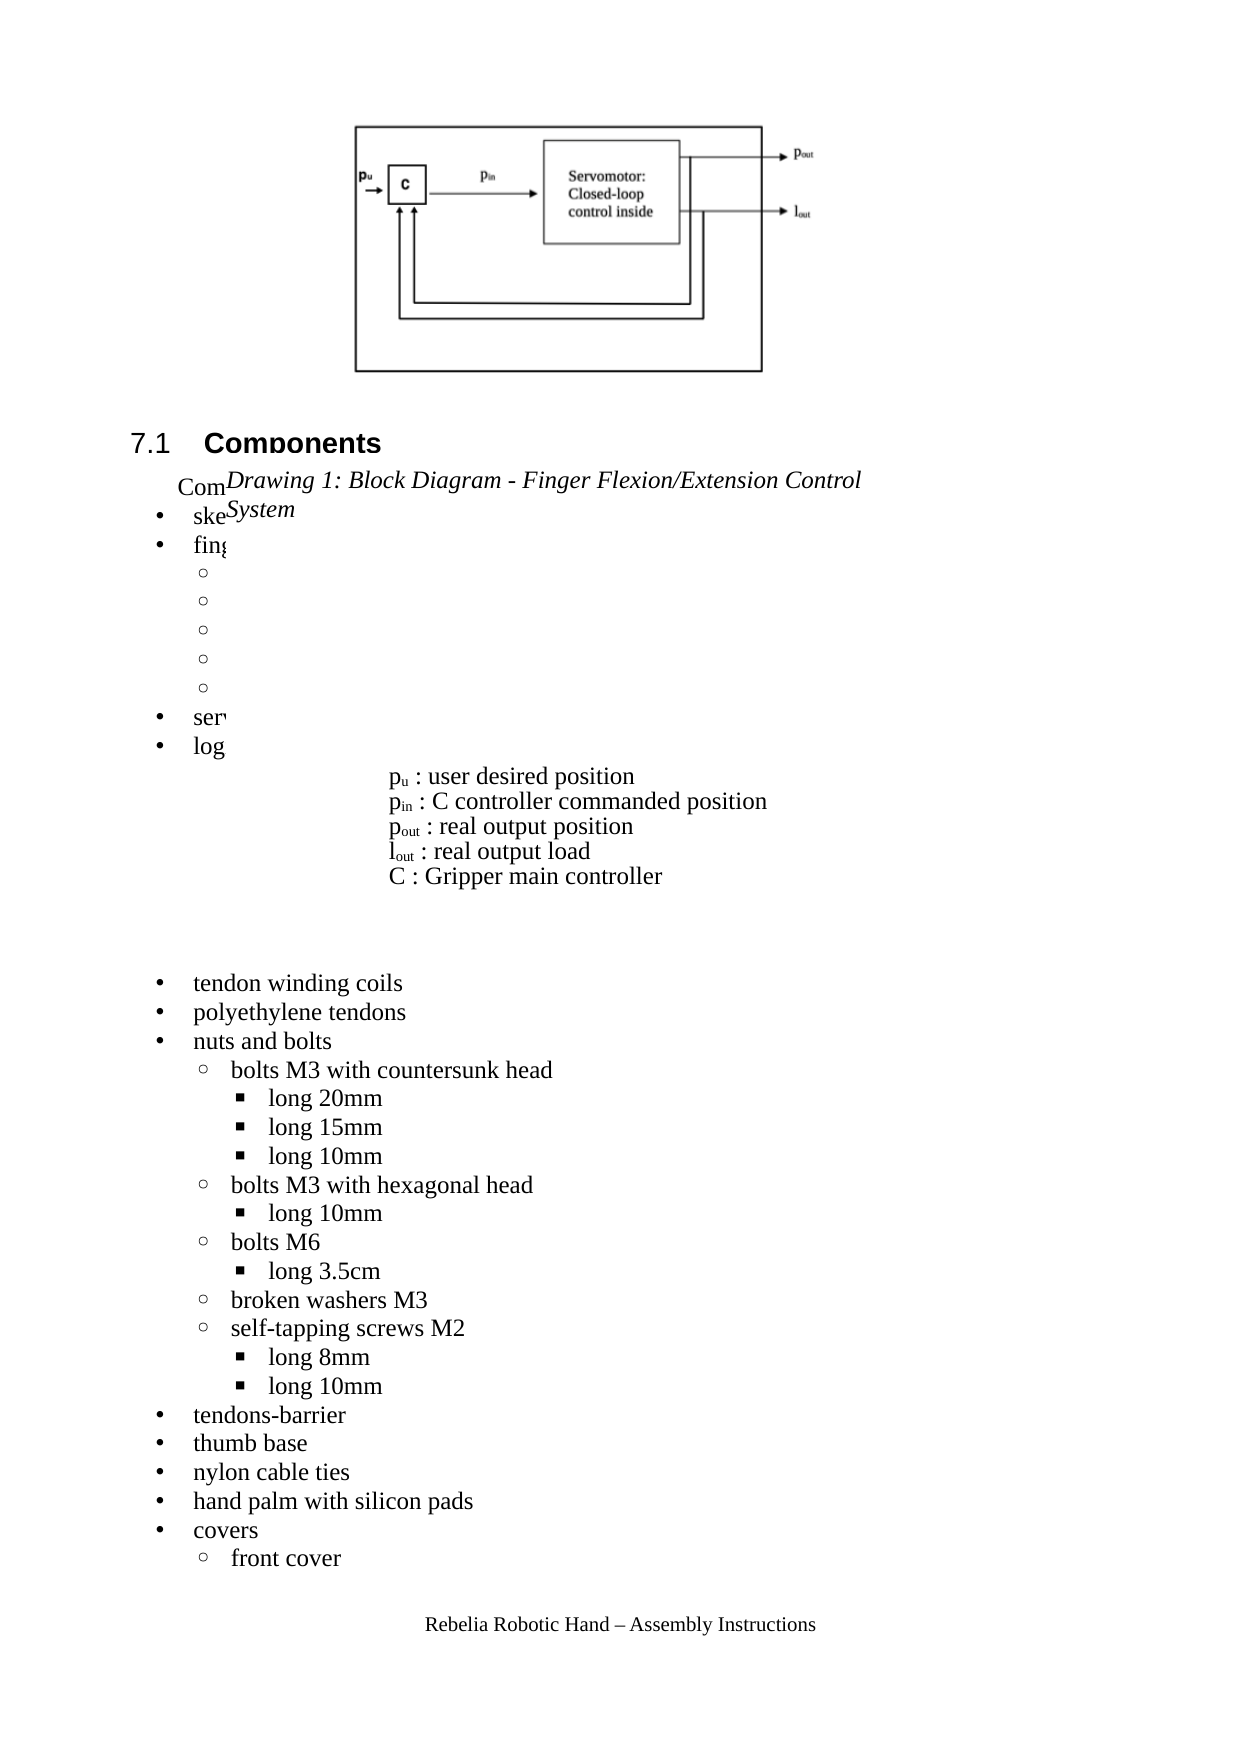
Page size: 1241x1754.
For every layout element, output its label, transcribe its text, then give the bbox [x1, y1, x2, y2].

list skeleton [924, 501, 1123, 530]
list logic card [156, 731, 226, 760]
list self-tapping screws M2 [193, 1313, 1123, 1342]
list long 10mm [231, 1371, 1123, 1400]
list bolts M6 [193, 1227, 1123, 1256]
list bolts M3 with countersunk head [193, 1055, 1123, 1083]
list tendons-barrier [156, 1400, 1123, 1428]
list meddle with silicon pads [193, 587, 226, 616]
list broken washers M3 [193, 1285, 1123, 1313]
list fingers [924, 530, 1123, 559]
list hand palm with silicon pads [156, 1486, 1123, 1515]
list long 15mm [231, 1112, 1123, 1141]
list long 10mm [231, 1141, 1123, 1170]
list Components: [177, 472, 226, 501]
text Drawing 1: Block Diagram - Finger Flexion/Extension Control System [226, 465, 924, 523]
list little with silicon pads con [924, 645, 1123, 674]
list nuts and bolts [156, 1026, 1123, 1055]
list ring with silicon pads con [924, 616, 1123, 645]
list skeleton [156, 501, 226, 530]
list nylon cable ties [156, 1457, 1123, 1486]
list Components: [924, 472, 1123, 501]
list index with silicon pads [924, 559, 1123, 587]
list covers [156, 1515, 1123, 1543]
list fingers [156, 530, 226, 559]
list servomotors and cables [924, 702, 1123, 731]
list long 20mm [231, 1083, 1123, 1112]
list ring with silicon pads con [193, 616, 226, 645]
list Thumb with silicon pads [924, 674, 1123, 702]
list meddle with silicon pads [924, 587, 1123, 616]
subtitle Components [130, 426, 1123, 460]
list logic card [924, 731, 1123, 760]
list thumb base [156, 1428, 1123, 1457]
list long 3.5cm [231, 1256, 1123, 1285]
list front cover [193, 1543, 1123, 1572]
picture [326, 118, 856, 373]
list polyethylene tendons [156, 997, 1123, 1026]
list bolts M3 with hexagonal head [193, 1170, 1123, 1198]
list Thumb with silicon pads [193, 674, 226, 702]
list index with silicon pads [193, 559, 226, 587]
list tendon winding coils [156, 760, 1123, 997]
list long 10mm [231, 1198, 1123, 1227]
list long 8mm [231, 1342, 1123, 1371]
list servomotors and cables [156, 702, 226, 731]
list little with silicon pads con [193, 645, 226, 674]
